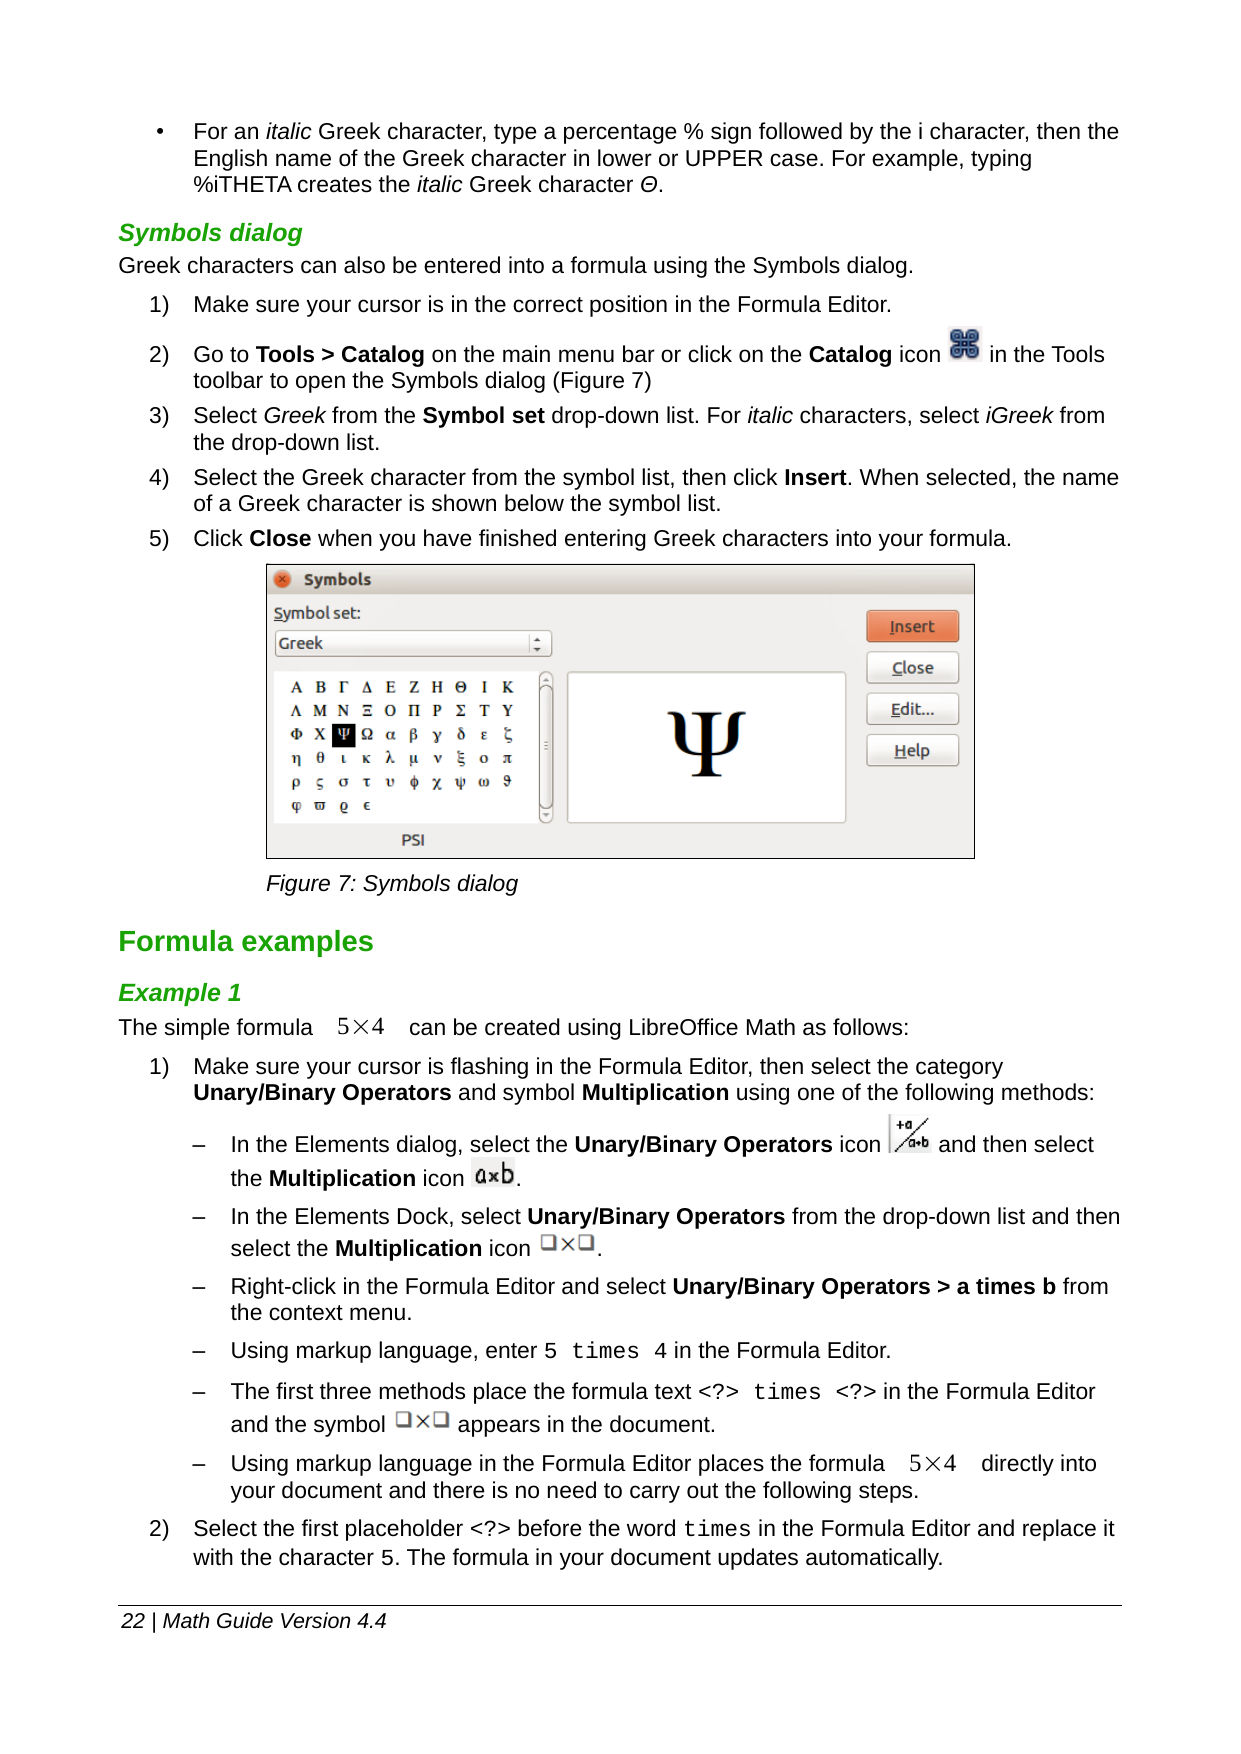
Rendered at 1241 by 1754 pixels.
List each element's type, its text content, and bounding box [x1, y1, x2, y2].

picture [392, 1406, 452, 1433]
list Go to Tools > Catalog on the main menu bar or click on the Catalog icon in the Tools toolbar to open the Symbols dialog (Figure 7) [169, 327, 1122, 393]
subtitle Formula examples [118, 924, 1122, 957]
list Select the first placeholder <?> before the word times in the Formula Editor and replace it with the character 5. The formula in your document updates automatically. [169, 1515, 1122, 1572]
picture [537, 1229, 597, 1256]
picture [947, 326, 983, 362]
list Select the Greek character from the symbol list, then click Insert. When selected, the name of a Greek character is shown below the symbol list. [169, 464, 1122, 516]
list Make sure your cursor is in the correct position in the Formula Editor. [169, 291, 1122, 318]
text The simple formula can be created using LibreOffice Math as follows: [118, 1013, 1122, 1040]
subtitle Example 1 [118, 978, 1122, 1007]
text Greek characters can also be entered into a formula using the Symbols dialog. [118, 252, 1122, 279]
list In the Elements Dock, select Unary/Binary Operators from the drop-down list and then select the Multiplication icon . [192, 1203, 1122, 1261]
text Figure 7: Symbols dialog [266, 870, 974, 896]
list Click Close when you have finished entering Greek characters into your formula. [169, 525, 1122, 552]
list In the Elements dialog, select the Unary/Binary Operators icon and then select the Multiplication icon . [192, 1114, 1122, 1191]
list Right-click in the Formula Editor and select Unary/Binary Operators > a times b from the context menu. [192, 1273, 1122, 1326]
list Using markup language in the Formula Editor places the formula directly into your document and there is no need to carry out the following steps. [192, 1449, 1122, 1503]
list Using markup language, enter 5 times 4 in the Formula Editor. [192, 1337, 1122, 1366]
list Make sure your cursor is flashing in the Formula Editor, then select the category Unary/Binary Operators and symbol Multiplication using one of the following methods: [169, 1053, 1122, 1106]
picture [267, 565, 974, 858]
list Select Greek from the Symbol set drop-down list. For italic characters, select iGreek from the drop-down list. [169, 402, 1122, 455]
subtitle Symbols dialog [118, 218, 1122, 247]
list For an italic Greek character, type a percentage % sign followed by the i character, then the English name of the Greek character in lower or UPPER case. For example, typing %iTHETA creates the italic Greek character Θ. [156, 118, 1122, 197]
picture [887, 1114, 932, 1153]
picture [471, 1157, 516, 1187]
list The first three methods place the formula text <?> times <?> in the Formula Editor and the symbol appears in the document. [192, 1378, 1122, 1437]
